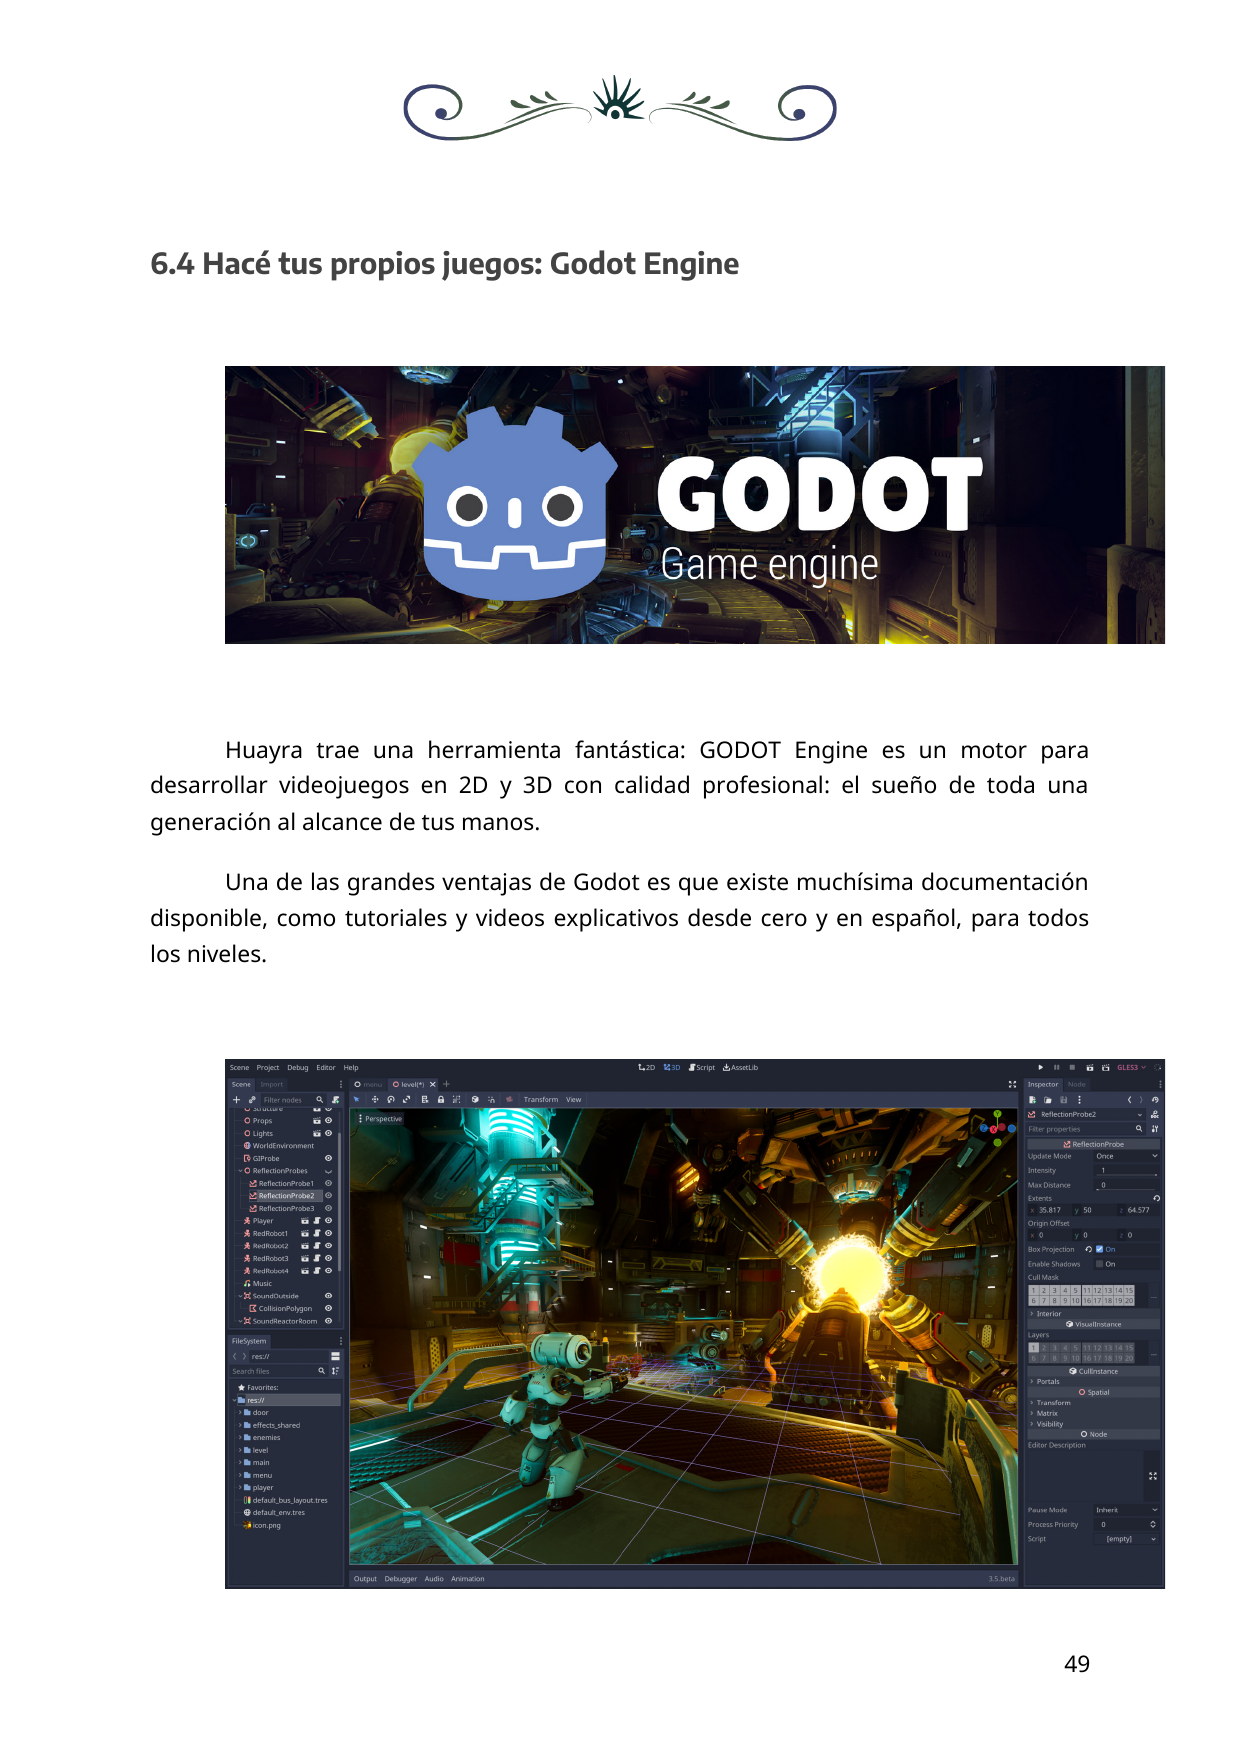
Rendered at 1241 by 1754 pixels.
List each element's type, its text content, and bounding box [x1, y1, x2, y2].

picture [225, 1059, 1166, 1589]
subtitle 6.4 Hacé tus propios juegos: Godot Engine [150, 244, 1090, 281]
text Huayra trae una herramienta fantástica: GODOT Engine es un motor para desarrollar videojuegos en 2D y 3D con calidad profesional: el sueño de toda una generación al alcance de tus manos. [150, 733, 1090, 837]
picture [225, 366, 1166, 644]
text Una de las grandes ventajas de Godot es que existe muchísima documentación disponible, como tutoriales y videos explicativos desde cero y en español, para todos los niveles. [150, 866, 1090, 969]
picture [403, 75, 837, 141]
